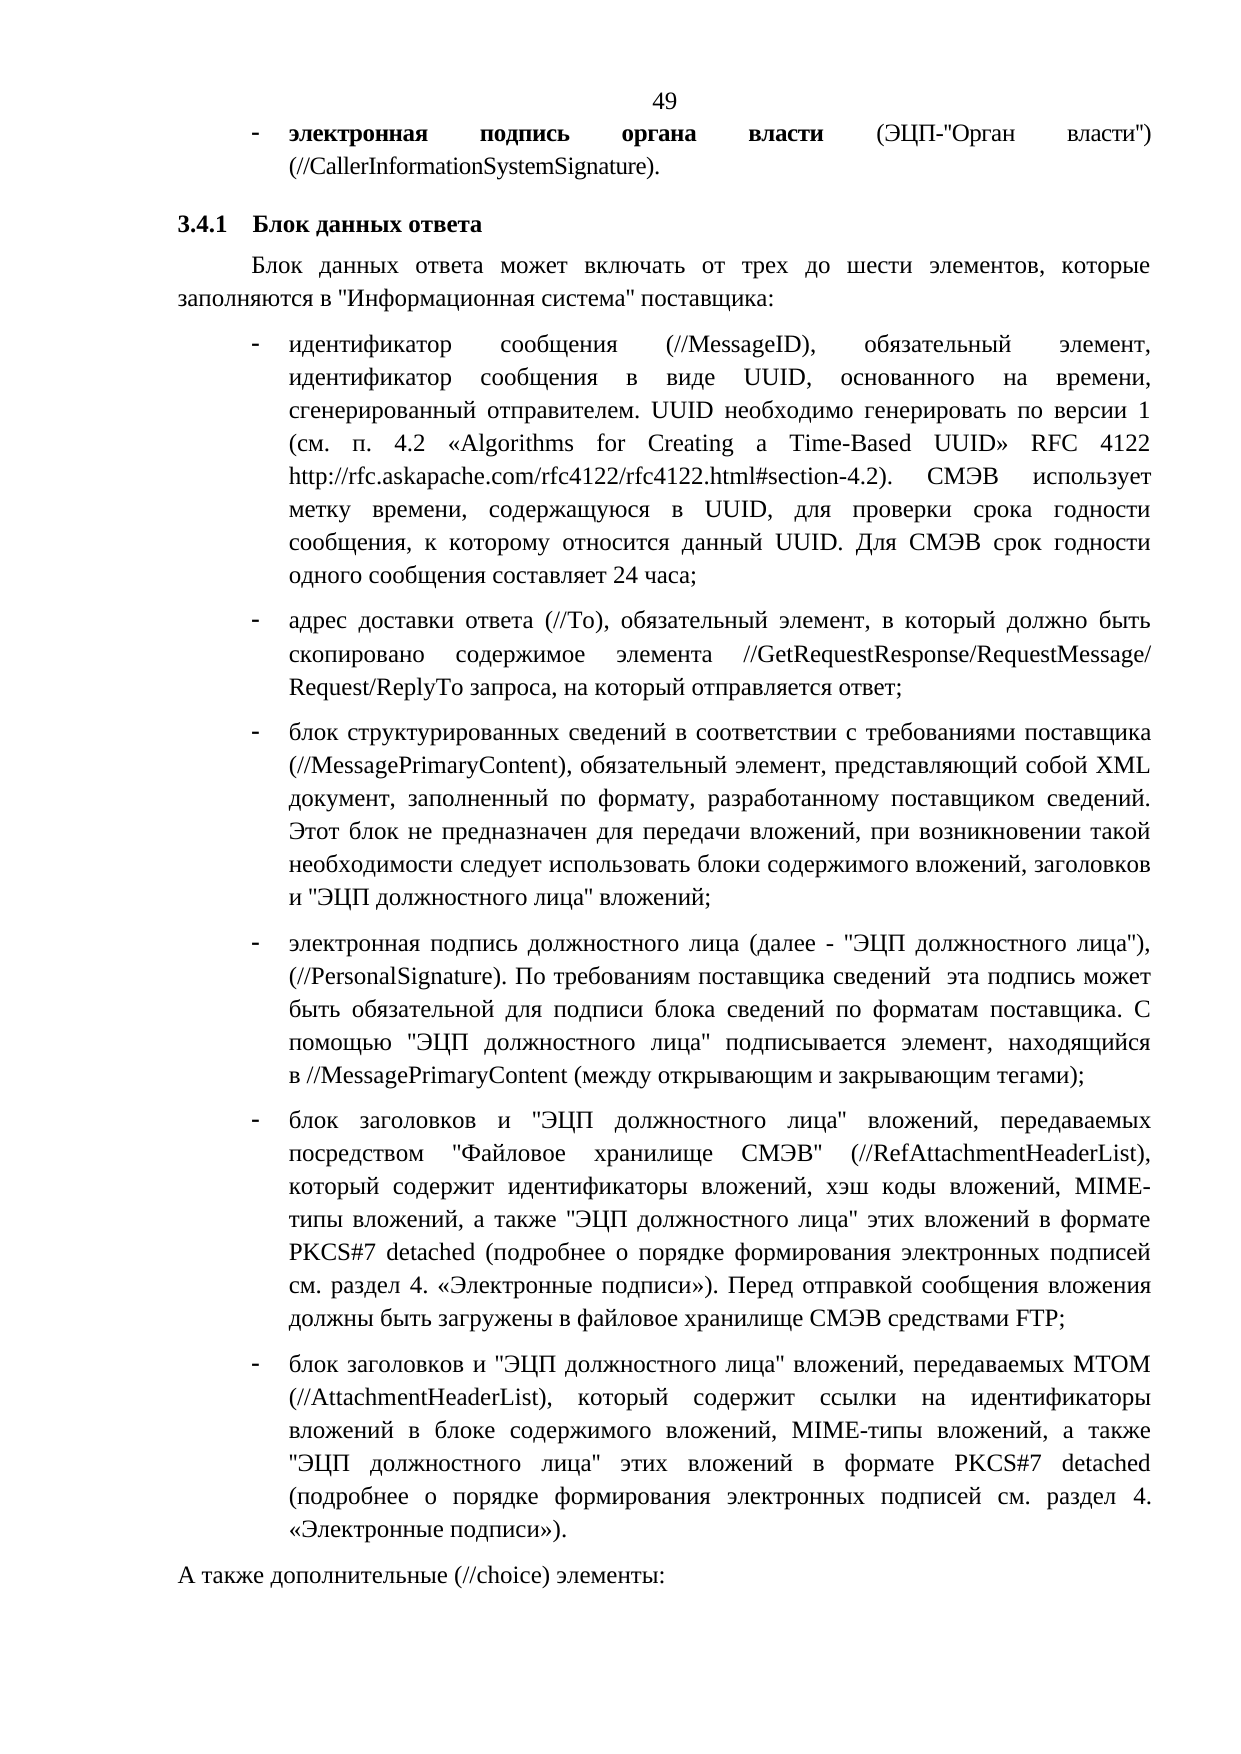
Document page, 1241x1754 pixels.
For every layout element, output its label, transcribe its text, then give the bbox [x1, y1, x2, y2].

subtitle Блок данных ответа [177, 209, 1152, 238]
list идентификатор сообщения (//MessageID), обязательный элемент, идентификатор сообщения в виде UUID, основанного на времени, сгенерированный отправителем. UUID необходимо генерировать по версии 1 (см. п. 4.2 «Algorithms for Creating a Time-Based UUID» RFC 4122 http://rfc.askapache.com/rfc4122/rfc4122.html#section-4.2). СМЭВ использует метку времени, содержащуюся в UUID, для проверки срока годности сообщения, к которому относится данный UUID. Для СМЭВ срок годности одного сообщения составляет 24 часа; [251, 329, 1152, 589]
list блок заголовков и ''ЭЦП должностного лица'' вложений, передаваемых MTOM (//AttachmentHeaderList), который содержит ссылки на идентификаторы вложений в блоке содержимого вложений, MIME-типы вложений, а также ''ЭЦП должностного лица'' этих вложений в формате PKCS#7 detached (подробнее о порядке формирования электронных подписей см. раздел 4. «Электронные подписи»). [251, 1349, 1152, 1543]
list электронная подпись должностного лица (далее - ''ЭЦП должностного лица''), (//PersonalSignature). По требованиям поставщика сведений эта подпись может быть обязательной для подписи блока сведений по форматам поставщика. С помощью ''ЭЦП должностного лица'' подписывается элемент, находящийся в //MessagePrimaryContent (между открывающим и закрывающим тегами); [251, 928, 1152, 1089]
list блок структурированных сведений в соответствии с требованиями поставщика (//MessagePrimaryContent), обязательный элемент, представляющий собой XML документ, заполненный по формату, разработанному поставщиком сведений. Этот блок не предназначен для передачи вложений, при возникновении такой необходимости следует использовать блоки содержимого вложений, заголовков и ''ЭЦП должностного лица'' вложений; [251, 717, 1152, 911]
list электронная подпись органа власти (ЭЦП-''Орган власти'') (//CallerInformationSystemSignature). [251, 118, 1152, 180]
text Блок данных ответа может включать от трех до шести элементов, которые заполняются в ''Информационная система'' поставщика: [177, 250, 1152, 312]
list адрес доставки ответа (//To), обязательный элемент, в который должно быть скопировано содержимое элемента //GetRequestResponse/RequestMessage/ Request/ReplyTo запроса, на который отправляется ответ; [251, 606, 1152, 700]
text А также дополнительные (//choice) элементы: [177, 1560, 1152, 1588]
list блок заголовков и ''ЭЦП должностного лица'' вложений, передаваемых посредством ''Файловое хранилище СМЭВ'' (//RefAttachmentHeaderList), который содержит идентификаторы вложений, хэш коды вложений, MIME-типы вложений, а также ''ЭЦП должностного лица'' этих вложений в формате PKCS#7 detached (подробнее о порядке формирования электронных подписей см. раздел 4. «Электронные подписи»). Перед отправкой сообщения вложения должны быть загружены в файловое хранилище СМЭВ средствами FTP; [251, 1105, 1152, 1332]
